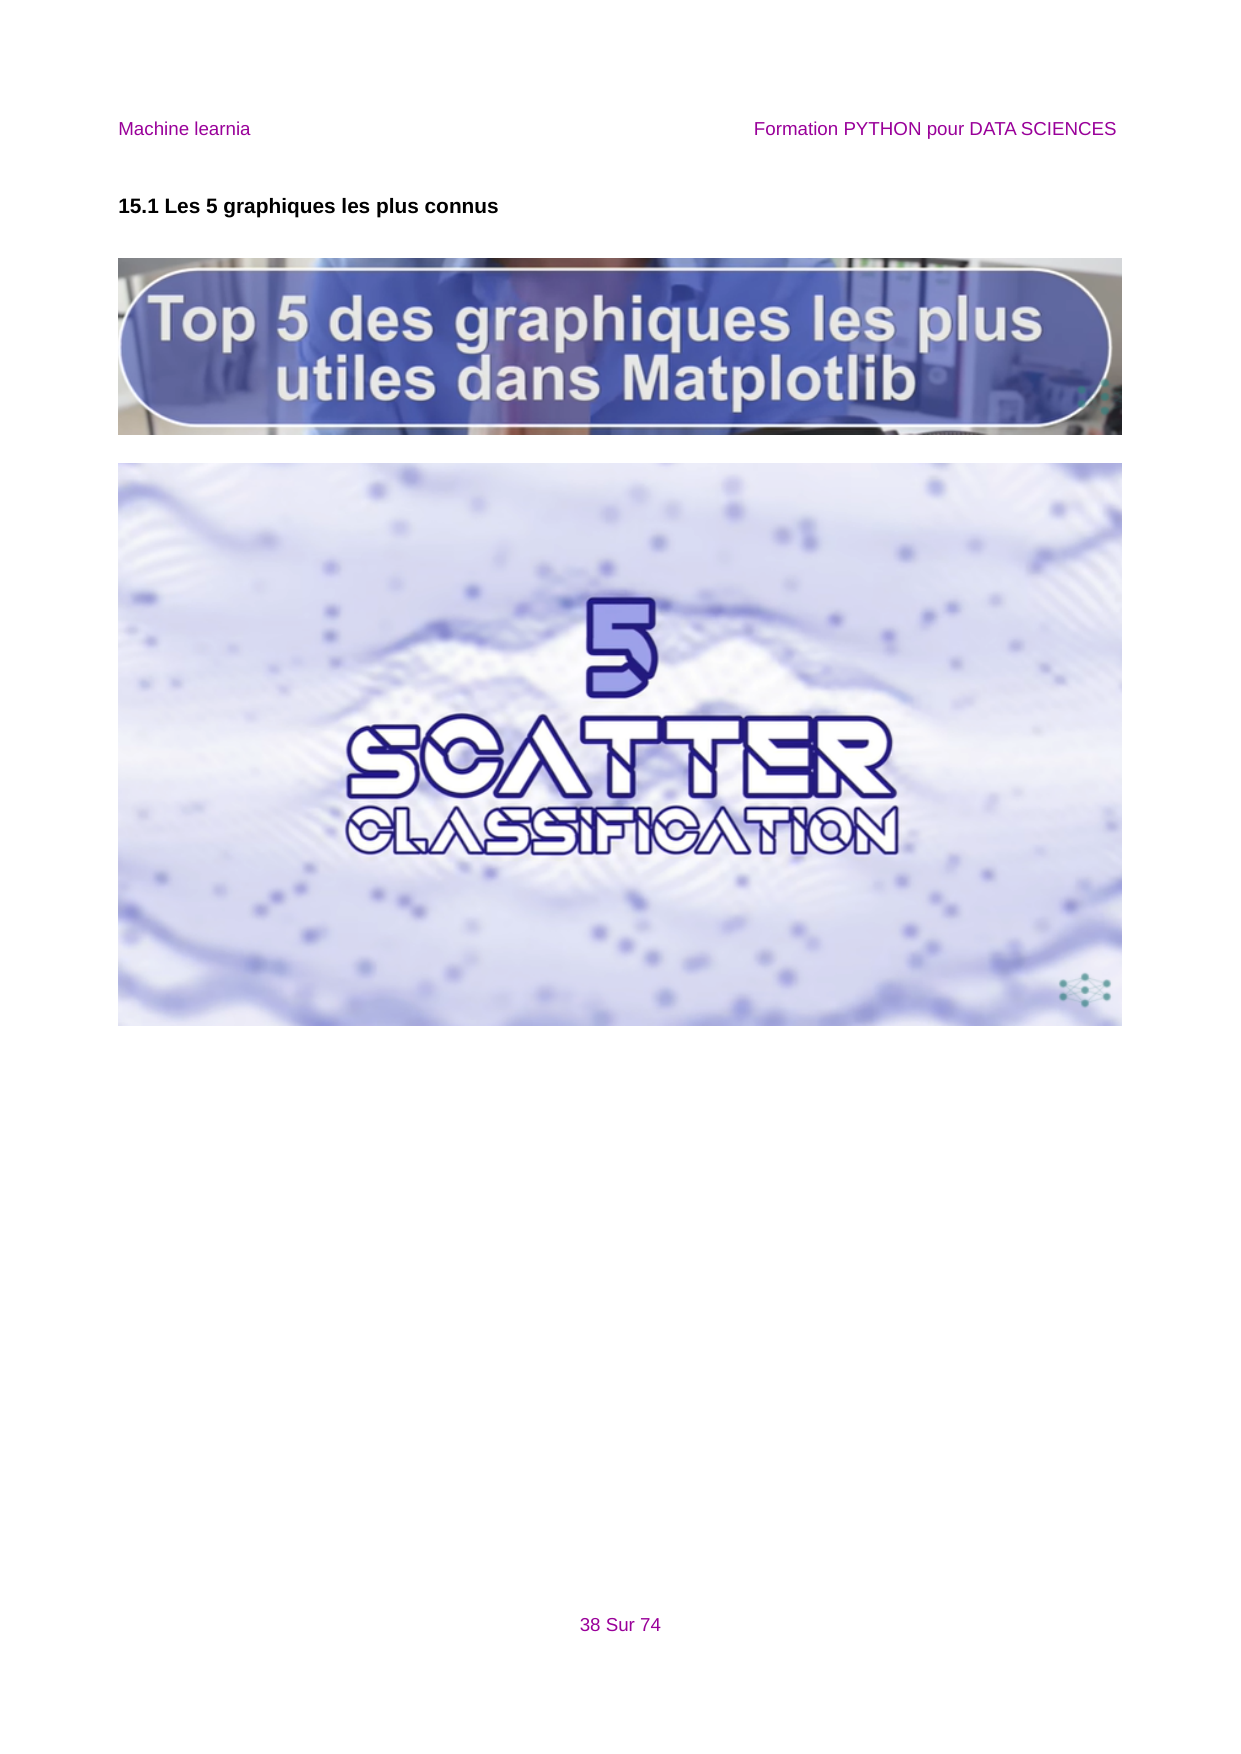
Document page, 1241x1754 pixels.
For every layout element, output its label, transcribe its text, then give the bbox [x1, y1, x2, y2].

subtitle 15.1 Les 5 graphiques les plus connus [118, 194, 1122, 218]
picture [118, 258, 1122, 435]
picture [118, 463, 1122, 1026]
